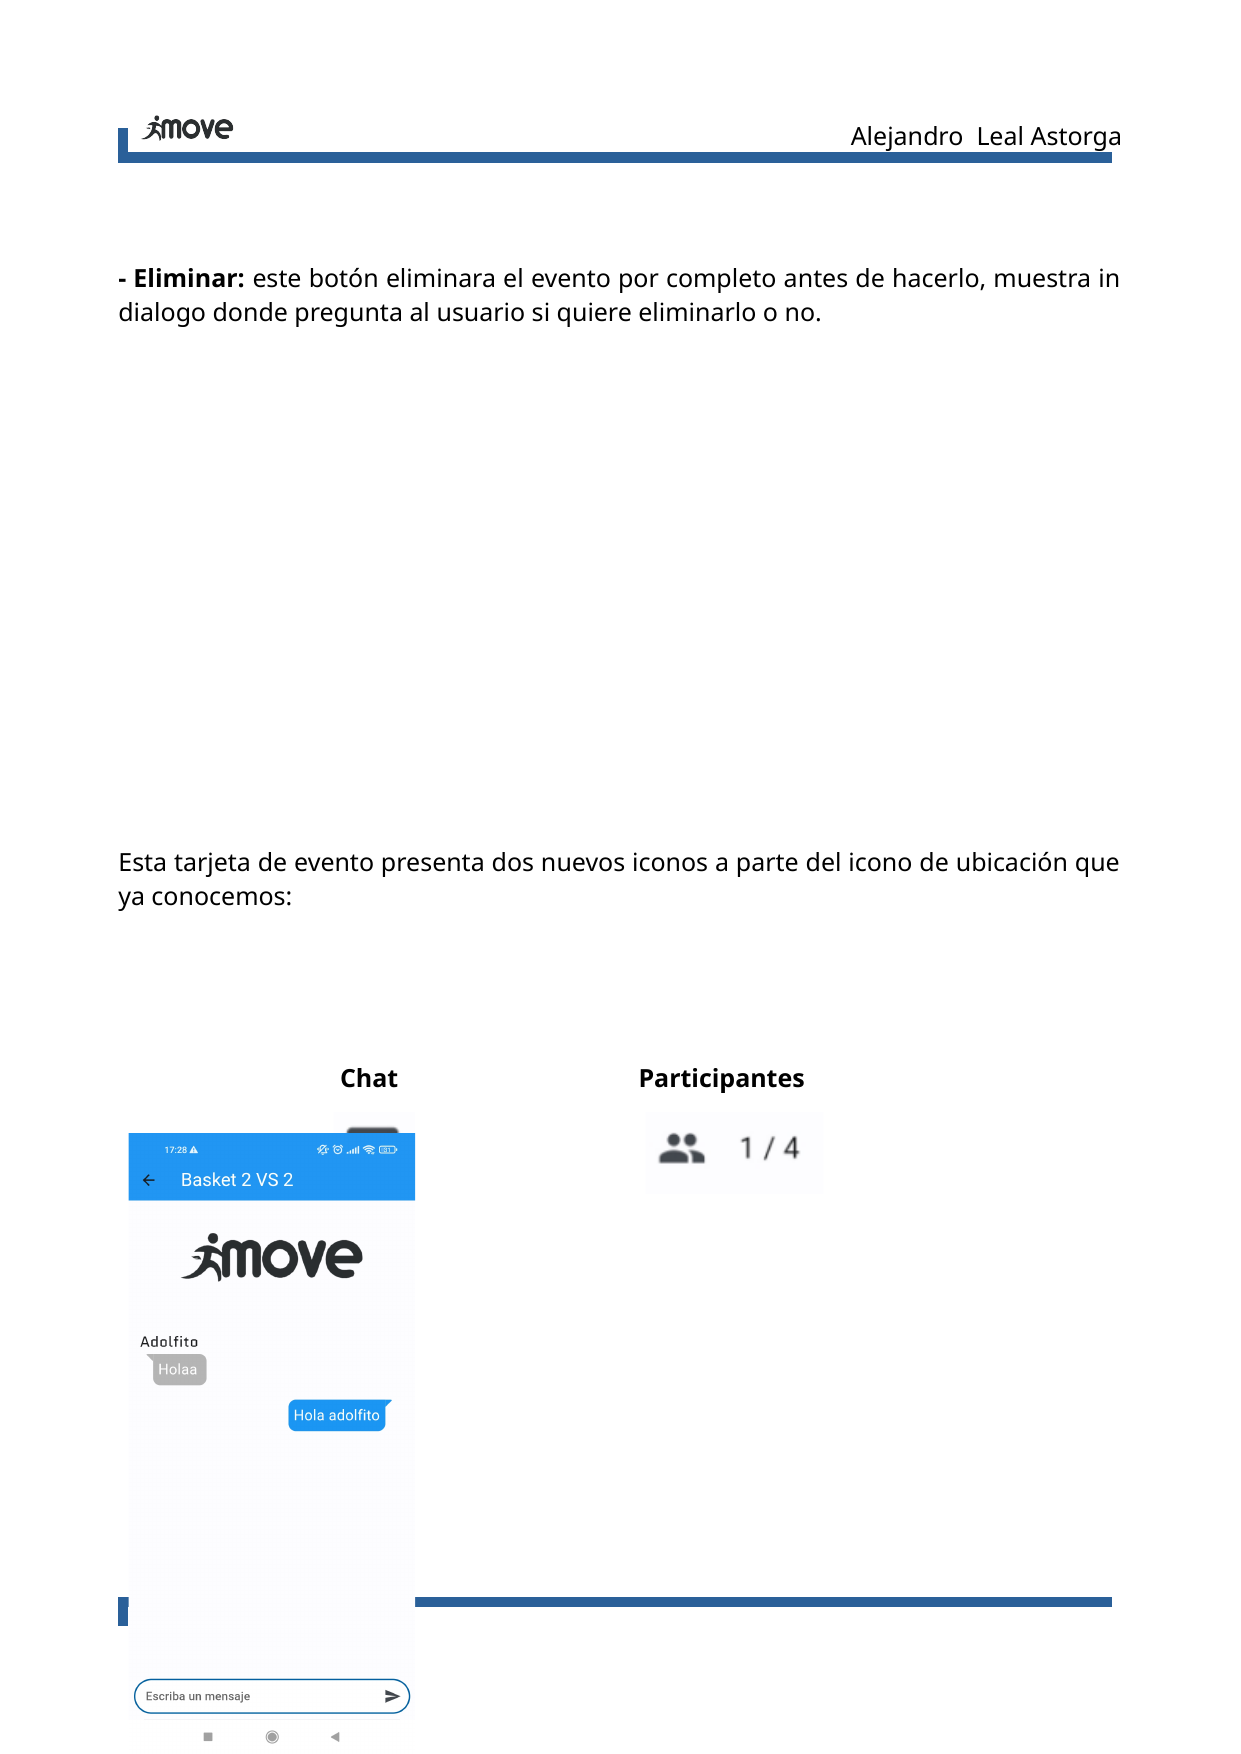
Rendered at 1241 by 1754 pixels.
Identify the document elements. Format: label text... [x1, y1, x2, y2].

picture [645, 1112, 824, 1194]
picture [140, 113, 234, 141]
text Chat Participantes [118, 1061, 1122, 1094]
text Esta tarjeta de evento presenta dos nuevos iconos a parte del icono de ubicación que ya conocemos: [118, 845, 1122, 913]
text - Eliminar: este botón eliminara el evento por completo antes de hacerlo, muestra in dialogo donde pregunta al usuario si quiere eliminarlo o no. [118, 260, 1122, 328]
picture [128, 1112, 416, 1754]
